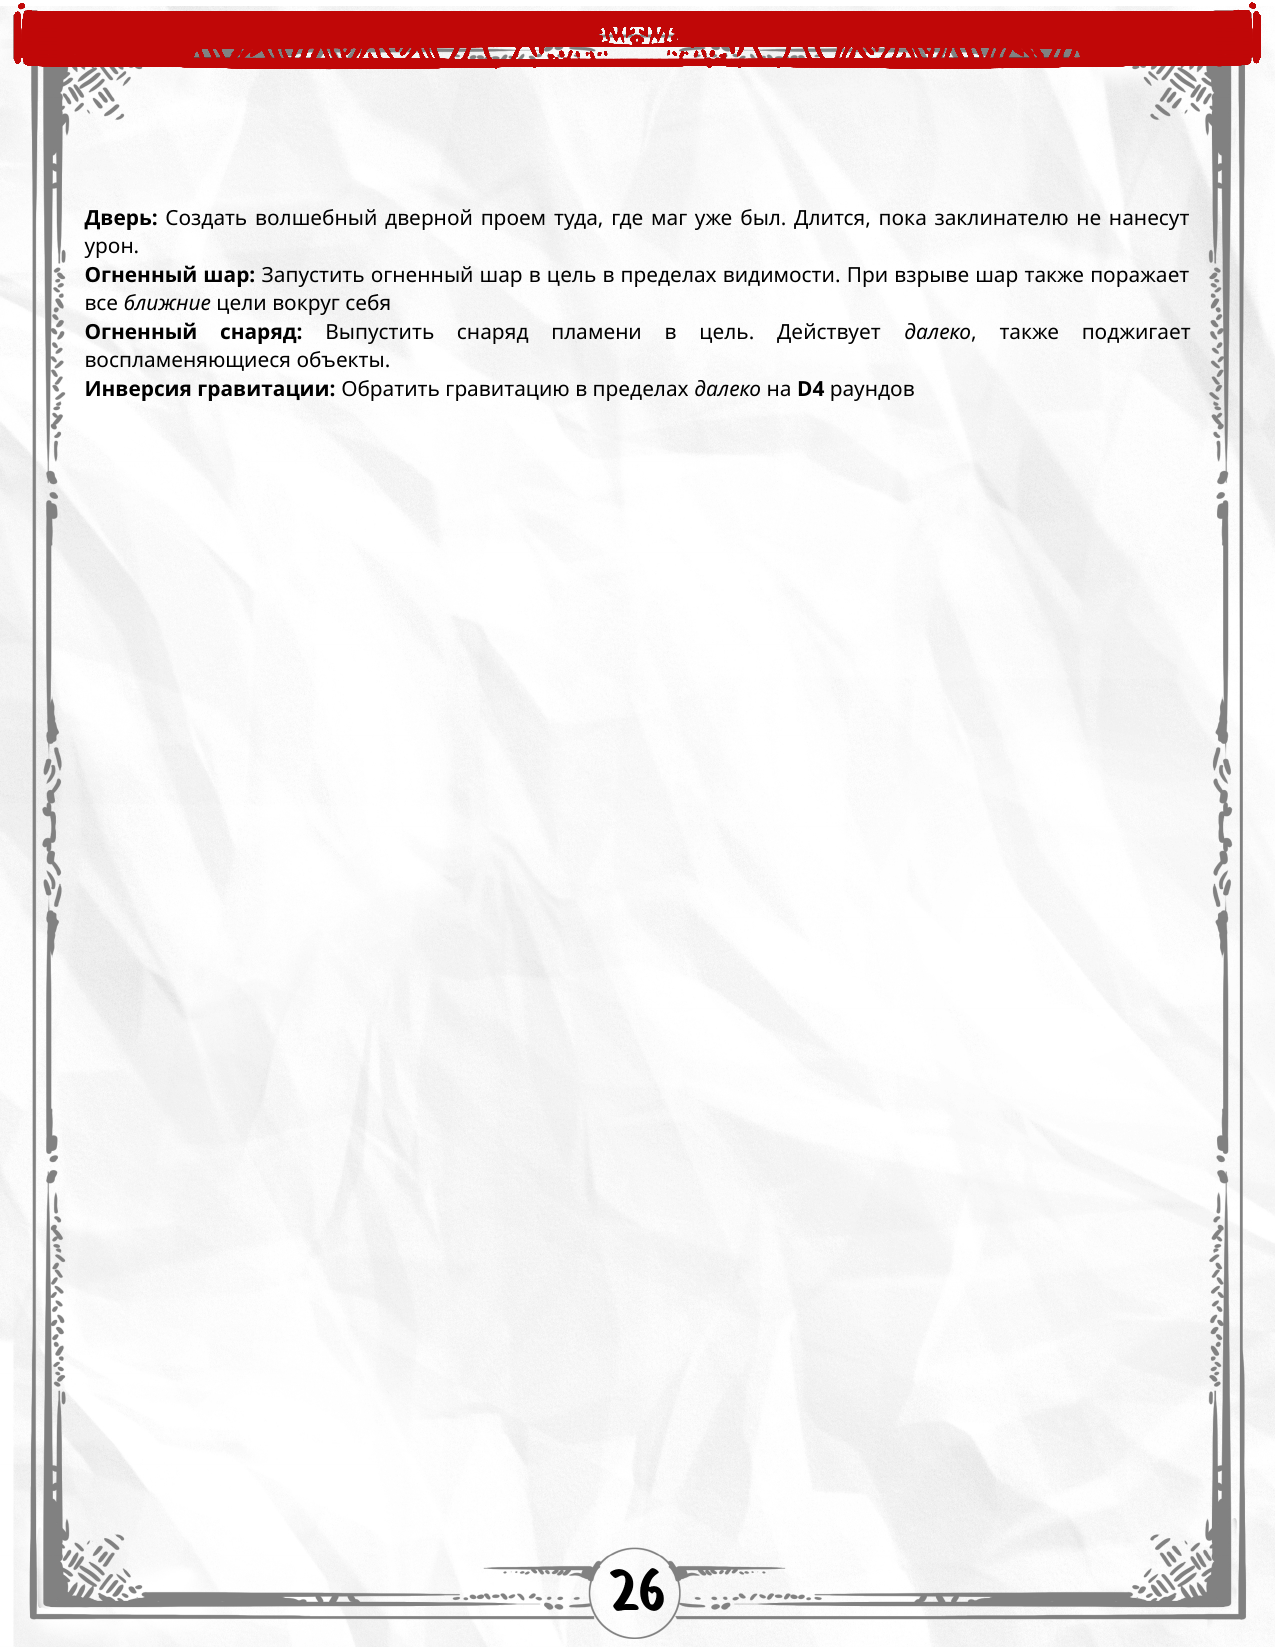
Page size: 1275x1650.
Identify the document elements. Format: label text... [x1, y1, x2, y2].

text Огненный снаряд: Выпустить снаряд пламени в цель. Действует далеко, также поджигает воспламеняющиеся объекты. [84, 317, 1191, 374]
text Огненный шар: Запустить огненный шар в цель в пределах видимости. При взрыве шар также поражает все ближние цели вокруг себя [84, 260, 1191, 317]
text Дверь: Создать волшебный дверной проем туда, где маг уже был. Длится, пока заклинателю не нанесут урон. [84, 203, 1191, 260]
picture [0, 0, 1275, 1647]
text Инверсия гравитации: Обратить гравитацию в пределах далеко на D4 раундов [84, 374, 1191, 402]
